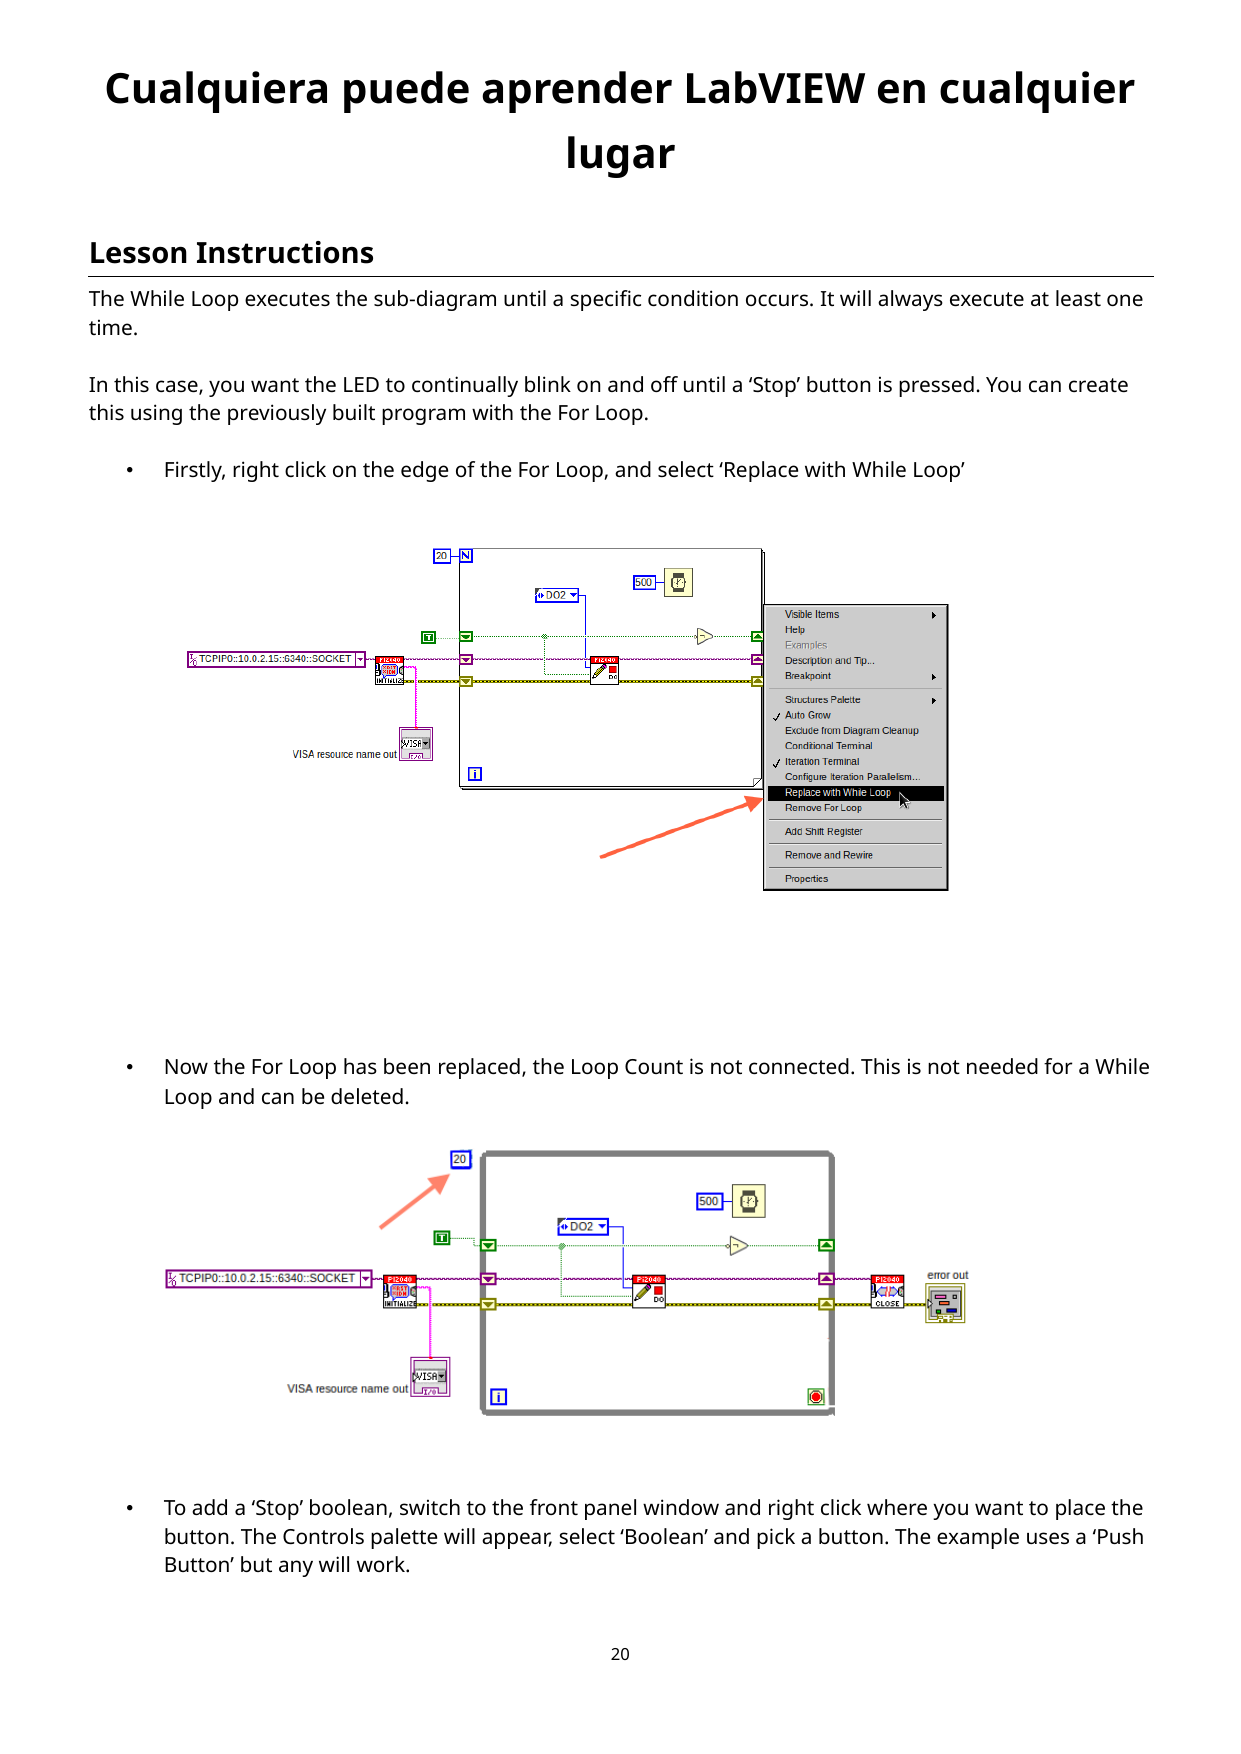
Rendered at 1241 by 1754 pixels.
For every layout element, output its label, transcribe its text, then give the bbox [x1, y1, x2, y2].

text The While Loop executes the sub-diagram until a specific condition occurs. It will always execute at least one time. [88, 284, 1152, 341]
list Firstly, right click on the edge of the For Loop, and select ‘Replace with While Loop’ [126, 455, 1152, 483]
picture [154, 1141, 970, 1430]
list Now the For Loop has been replaced, the Loop Count is not connected. This is not needed for a While Loop and can be deleted. [126, 1052, 1152, 1111]
list To add a ‘Stop’ boolean, switch to the front panel window and right click where you want to place the button. The Controls palette will appear, select ‘Boolean’ and pick a button. The example uses a ‘Push Button’ but any will work. [126, 1493, 1152, 1579]
subtitle Lesson Instructions [88, 232, 1152, 272]
text In this case, you want the LED to continually blink on and off until a ‘Stop’ button is pressed. You can create this using the previously built program with the For Loop. [88, 370, 1152, 427]
picture [167, 498, 959, 929]
